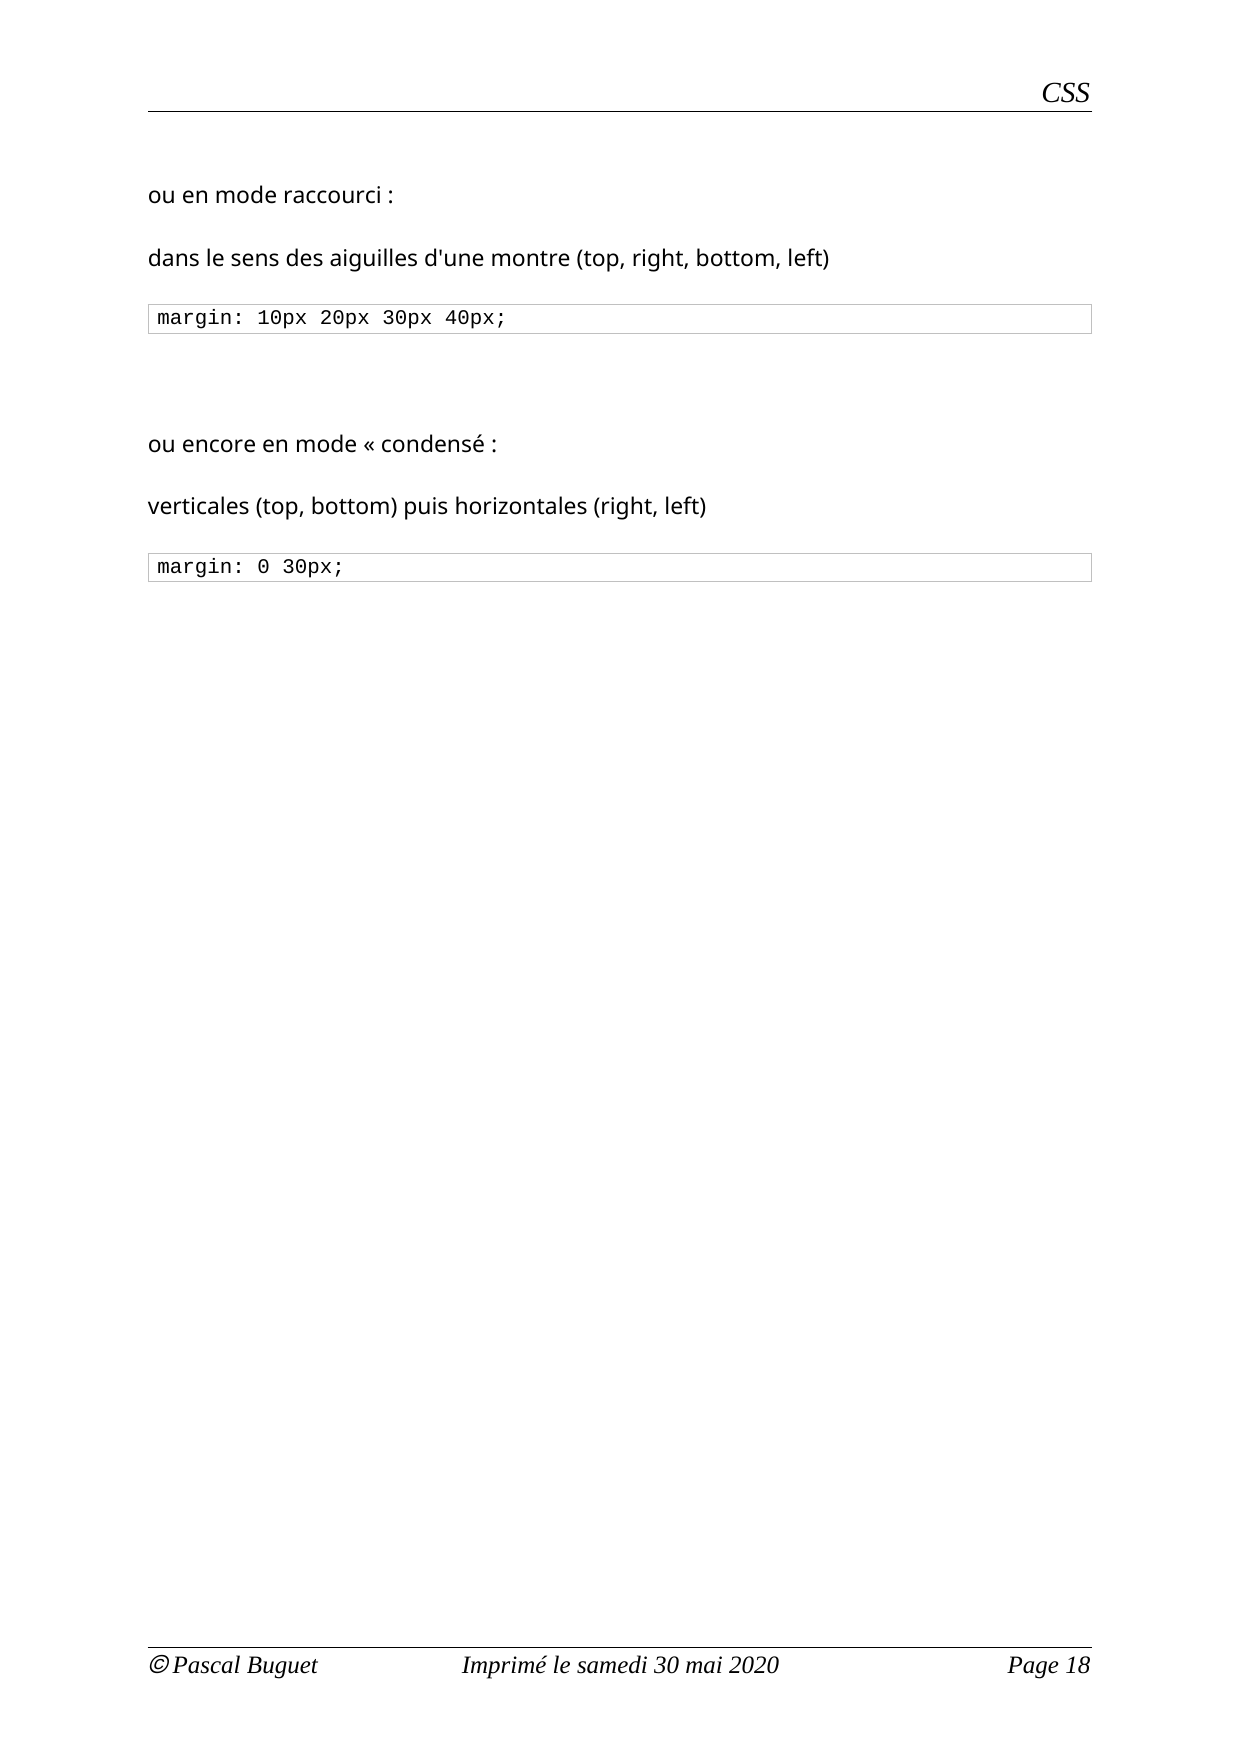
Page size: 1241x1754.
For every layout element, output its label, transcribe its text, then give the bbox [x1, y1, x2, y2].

text dans le sens des aiguilles d'une montre (top, right, bottom, left) [148, 241, 1092, 273]
text ou encore en mode « condensé : [148, 428, 1092, 459]
text ou en mode raccourci : [148, 179, 1092, 210]
text margin: 10px 20px 30px 40px; [149, 305, 1091, 333]
text verticales (top, bottom) puis horizontales (right, left) [148, 490, 1092, 521]
text margin: 0 30px; [149, 554, 1091, 581]
